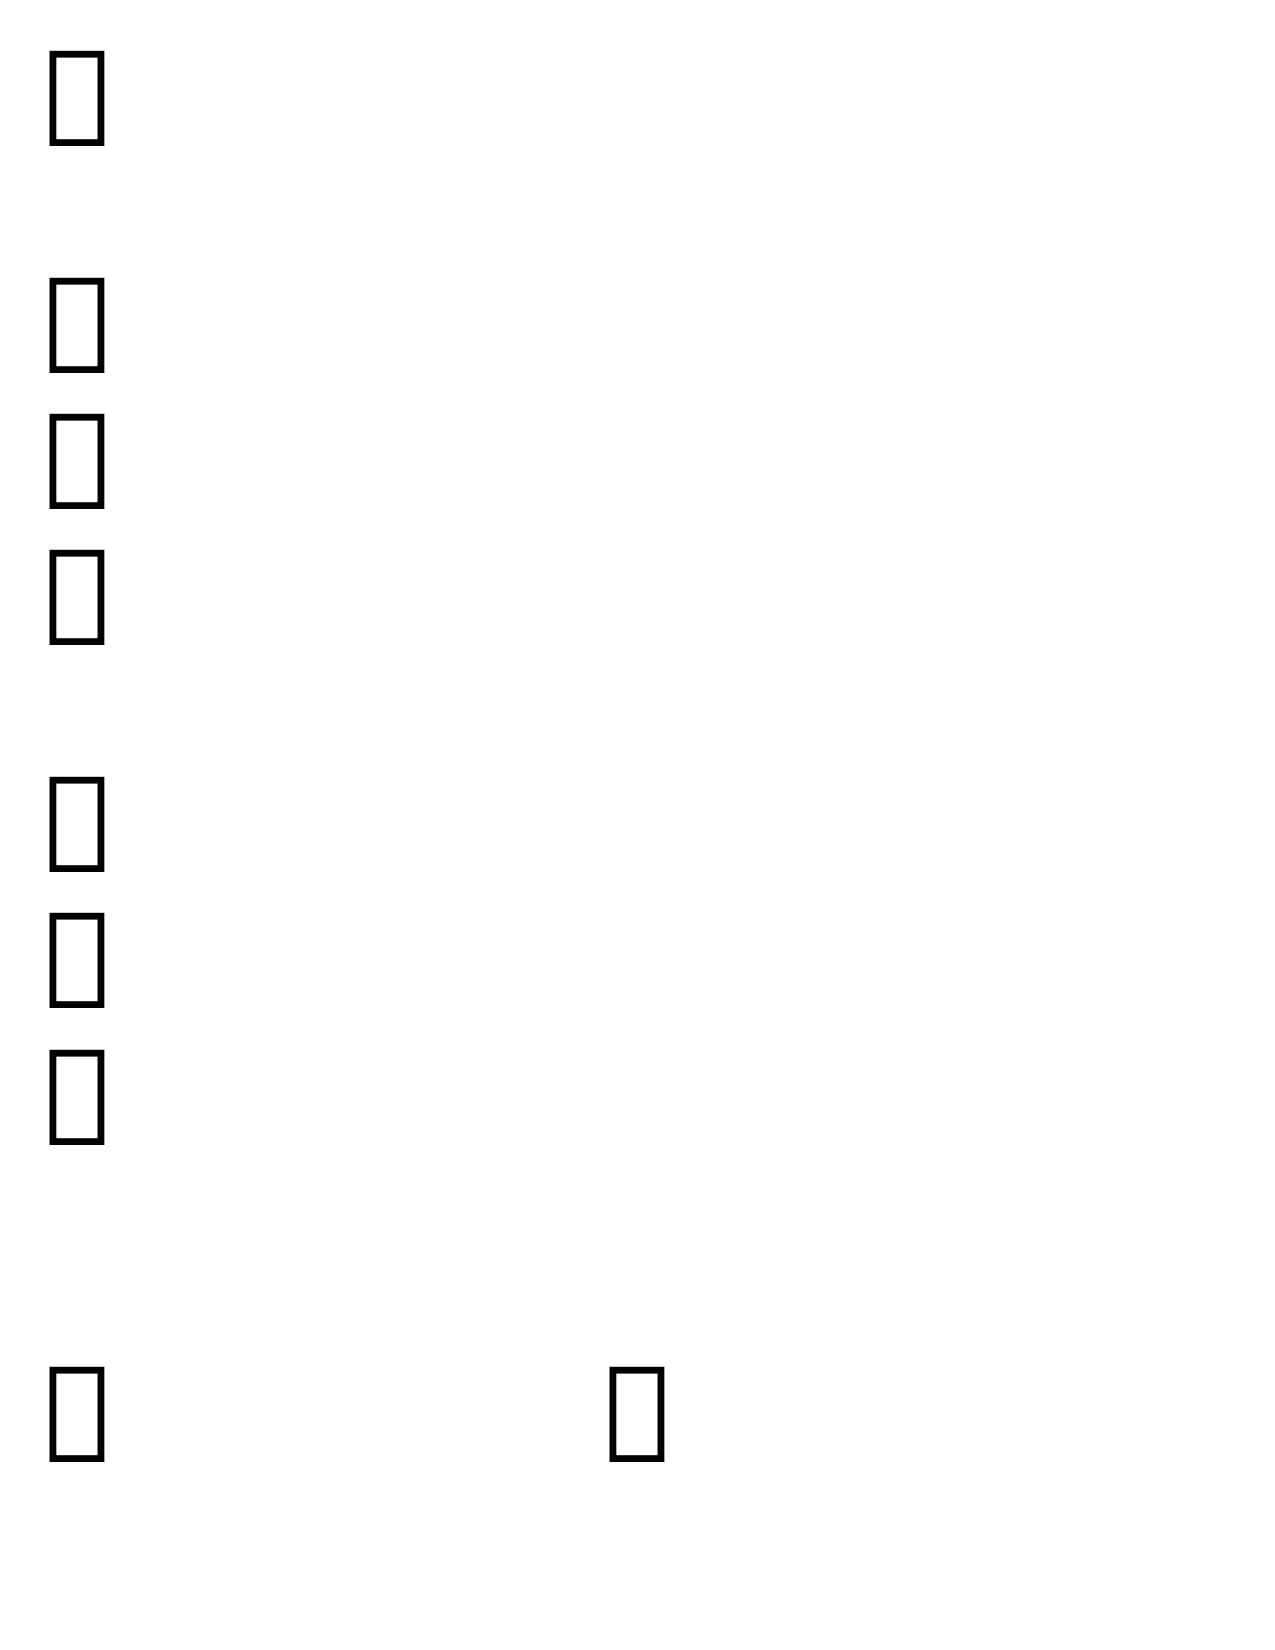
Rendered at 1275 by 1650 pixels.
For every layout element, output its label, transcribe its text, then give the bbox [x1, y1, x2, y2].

text 󱤾 [37, 1036, 1237, 1172]
text 󱦐 󱦑 [37, 1354, 1237, 1490]
text 󱥍 [37, 764, 1237, 900]
text 󱥰 [37, 537, 1237, 673]
text 󱥣 [37, 401, 1237, 537]
text 󱥵 [37, 900, 1237, 1036]
text 󱤑 [37, 37, 1237, 174]
text 󱥄 [37, 264, 1237, 401]
